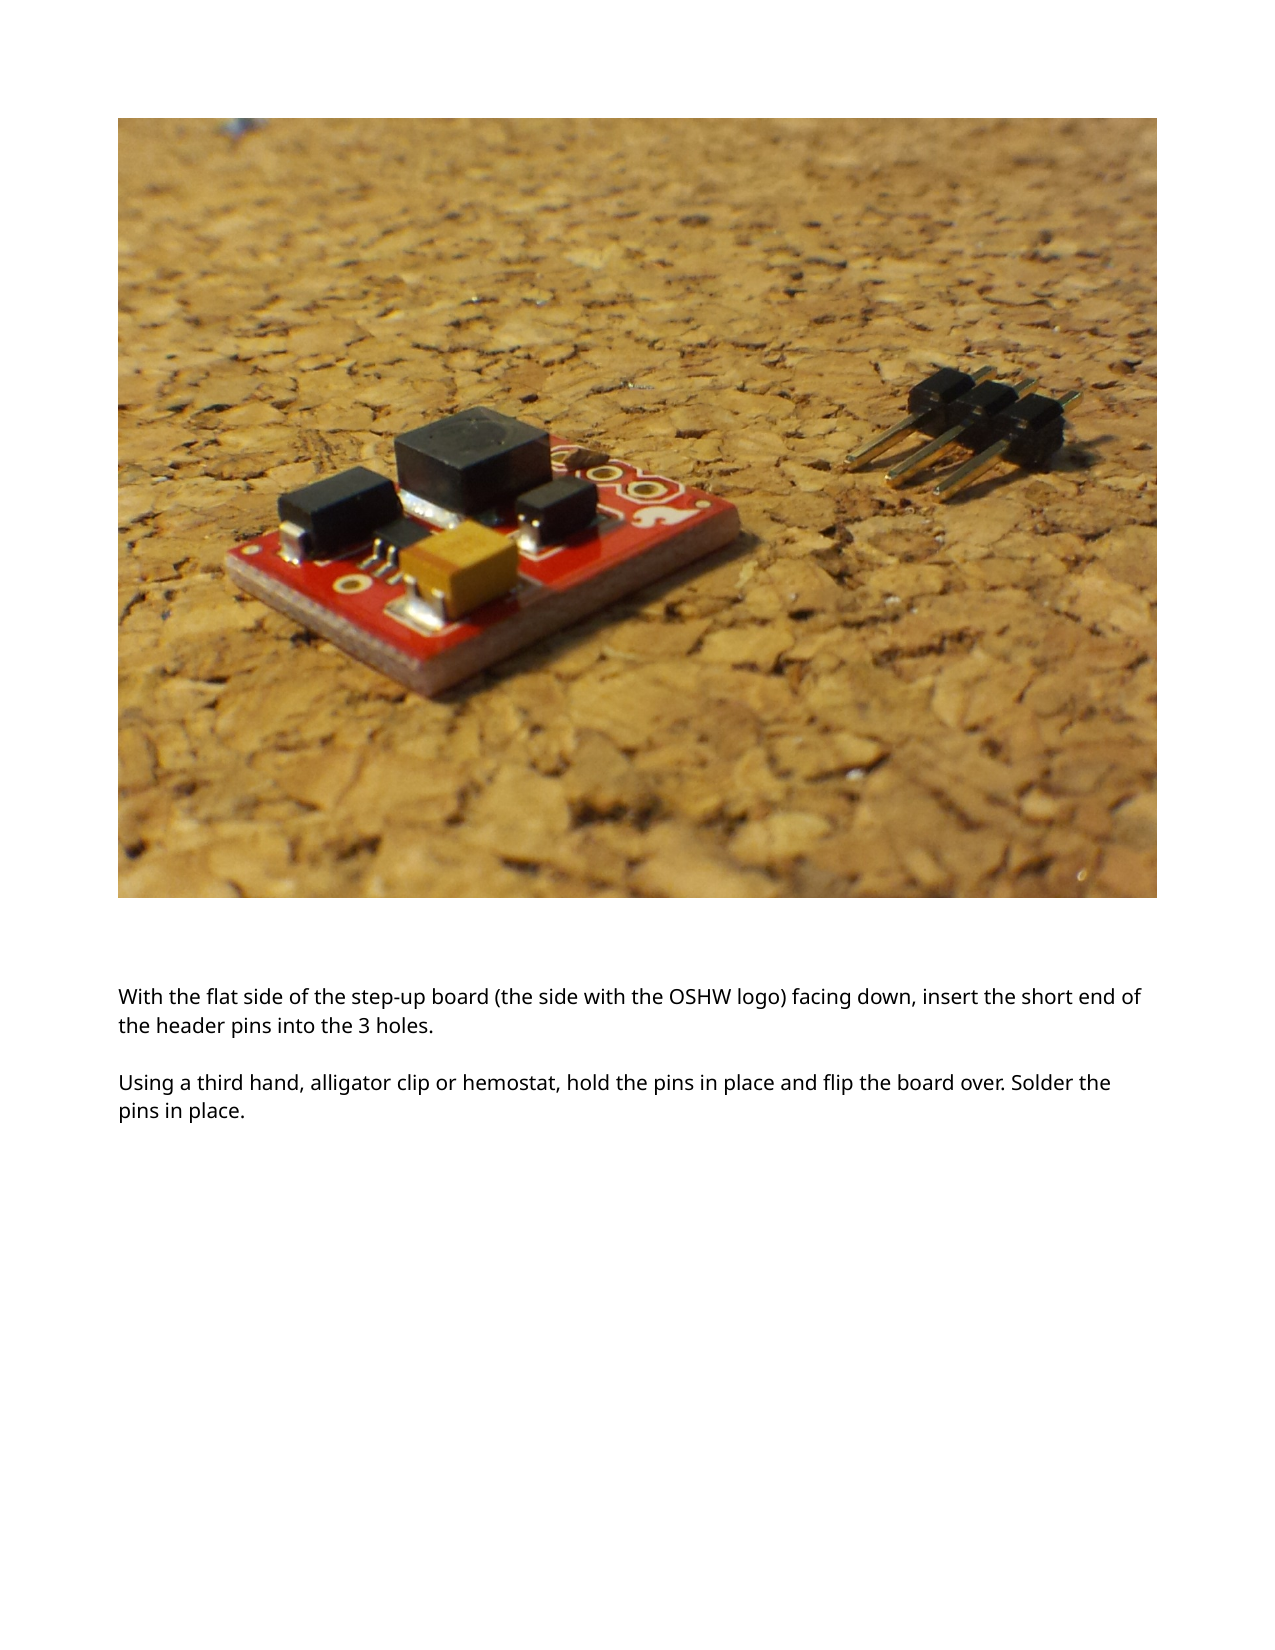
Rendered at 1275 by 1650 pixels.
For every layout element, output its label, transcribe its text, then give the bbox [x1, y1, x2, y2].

picture [118, 118, 1157, 898]
text Using a third hand, alligator clip or hemostat, hold the pins in place and flip the board over. Solder the pins in place. [118, 1068, 1157, 1125]
text With the flat side of the step-up board (the side with the OSHW logo) facing down, insert the short end of the header pins into the 3 holes. [118, 982, 1157, 1039]
